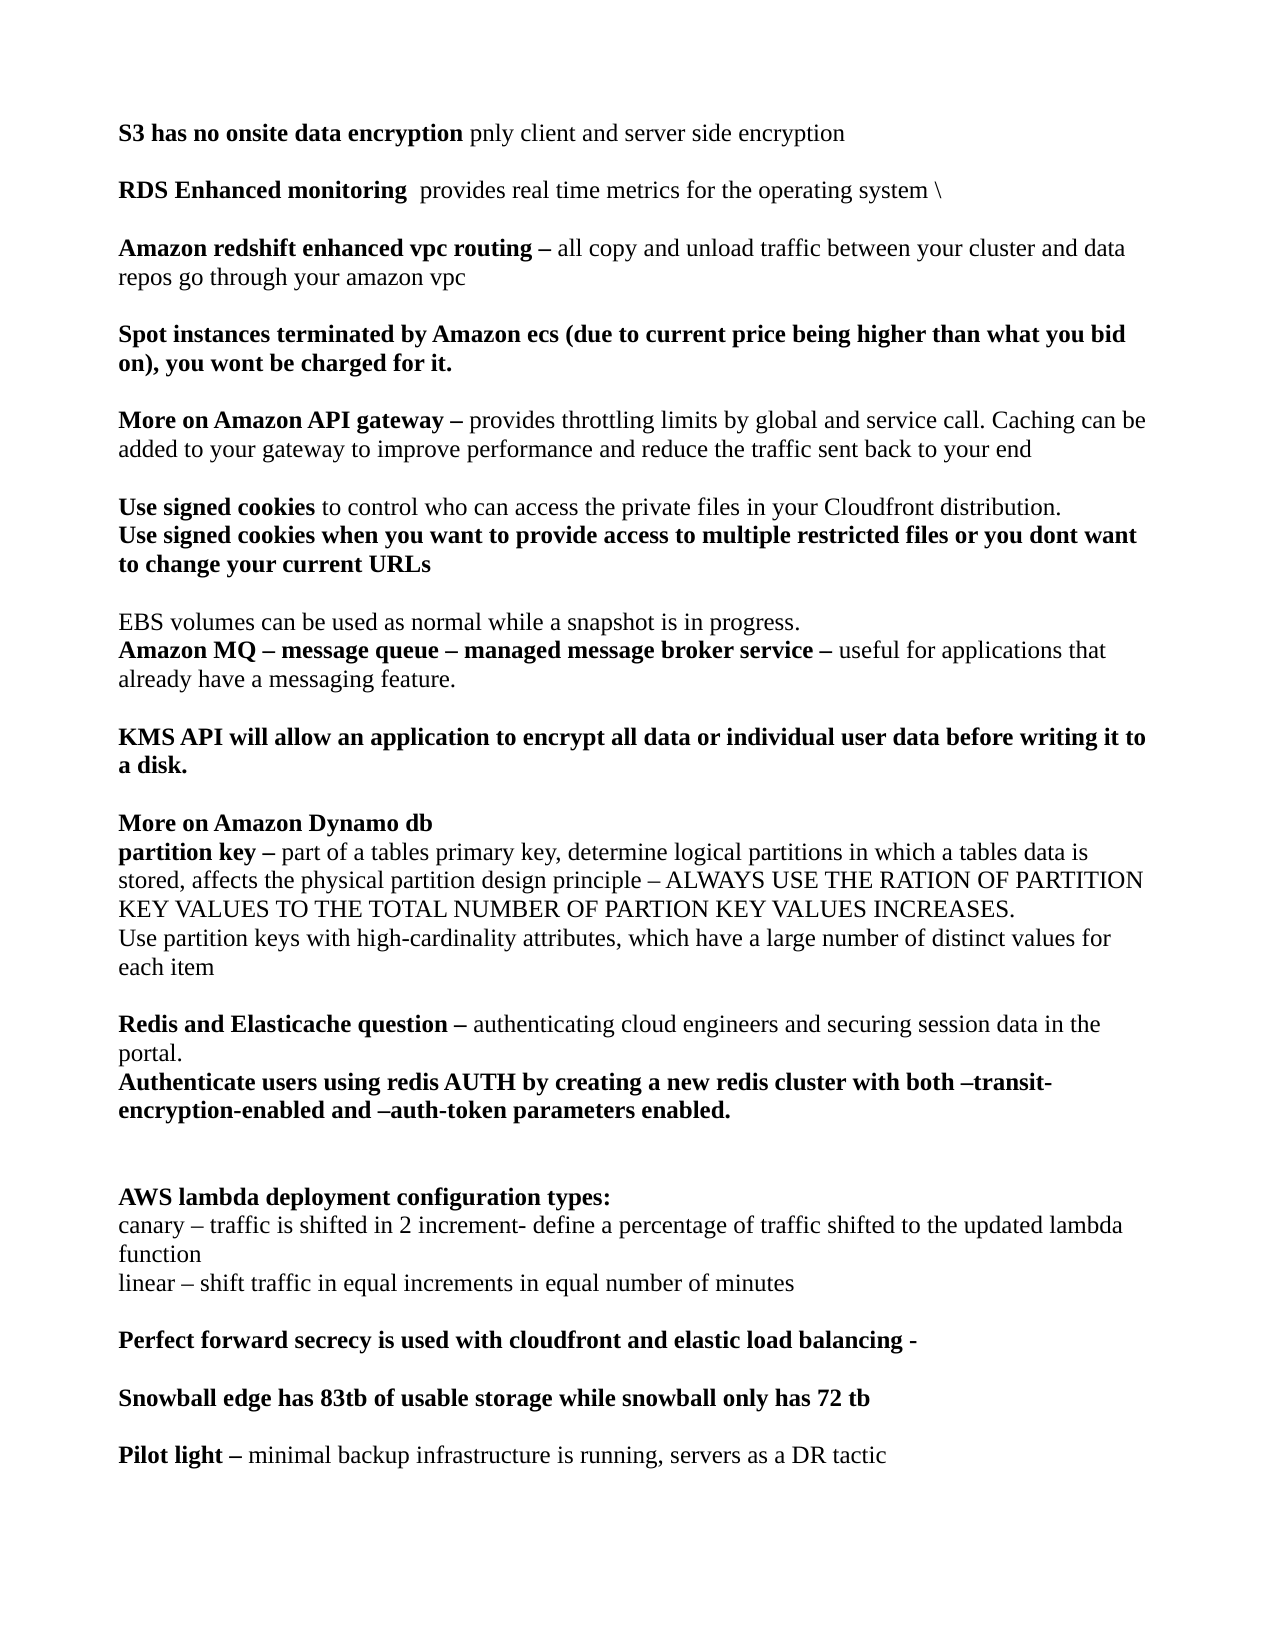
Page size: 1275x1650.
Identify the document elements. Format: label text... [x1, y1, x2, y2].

text Amazon MQ – message queue – managed message broker service – useful for applications that already have a messaging feature. [118, 636, 1157, 693]
text Use signed cookies when you want to provide access to multiple restricted files or you dont want to change your current URLs [118, 521, 1157, 578]
text More on Amazon Dynamo db [118, 808, 1157, 837]
text KMS API will allow an application to encrypt all data or individual user data before writing it to a disk. [118, 722, 1157, 779]
text Use partition keys with high-cardinality attributes, which have a large number of distinct values for each item [118, 923, 1157, 981]
text RDS Enhanced monitoring provides real time metrics for the operating system \ [118, 176, 1157, 204]
text canary – traffic is shifted in 2 increment- define a percentage of traffic shifted to the updated lambda function [118, 1211, 1157, 1268]
text Perfect forward secrecy is used with cloudfront and elastic load balancing - [118, 1326, 1157, 1354]
text Spot instances terminated by Amazon ecs (due to current price being higher than what you bid on), you wont be charged for it. [118, 319, 1157, 377]
text Use signed cookies to control who can access the private files in your Cloudfront distribution. [118, 492, 1157, 521]
text linear – shift traffic in equal increments in equal number of minutes [118, 1268, 1157, 1297]
text AWS lambda deployment configuration types: [118, 1182, 1157, 1211]
text More on Amazon API gateway – provides throttling limits by global and service call. Caching can be added to your gateway to improve performance and reduce the traffic sent back to your end [118, 406, 1157, 463]
text Snowball edge has 83tb of usable storage while snowball only has 72 tb [118, 1383, 1157, 1412]
text Authenticate users using redis AUTH by creating a new redis cluster with both –transit-encryption-enabled and –auth-token parameters enabled. [118, 1067, 1157, 1124]
text partition key – part of a tables primary key, determine logical partitions in which a tables data is stored, affects the physical partition design principle – ALWAYS USE THE RATION OF PARTITION KEY VALUES TO THE TOTAL NUMBER OF PARTION KEY VALUES INCREASES. [118, 837, 1157, 923]
text EBS volumes can be used as normal while a snapshot is in progress. [118, 607, 1157, 636]
text Pilot light – minimal backup infrastructure is running, servers as a DR tactic [118, 1441, 1157, 1469]
text S3 has no onsite data encryption pnly client and server side encryption [118, 118, 1157, 147]
text Redis and Elasticache question – authenticating cloud engineers and securing session data in the portal. [118, 1009, 1157, 1067]
text Amazon redshift enhanced vpc routing – all copy and unload traffic between your cluster and data repos go through your amazon vpc [118, 233, 1157, 291]
